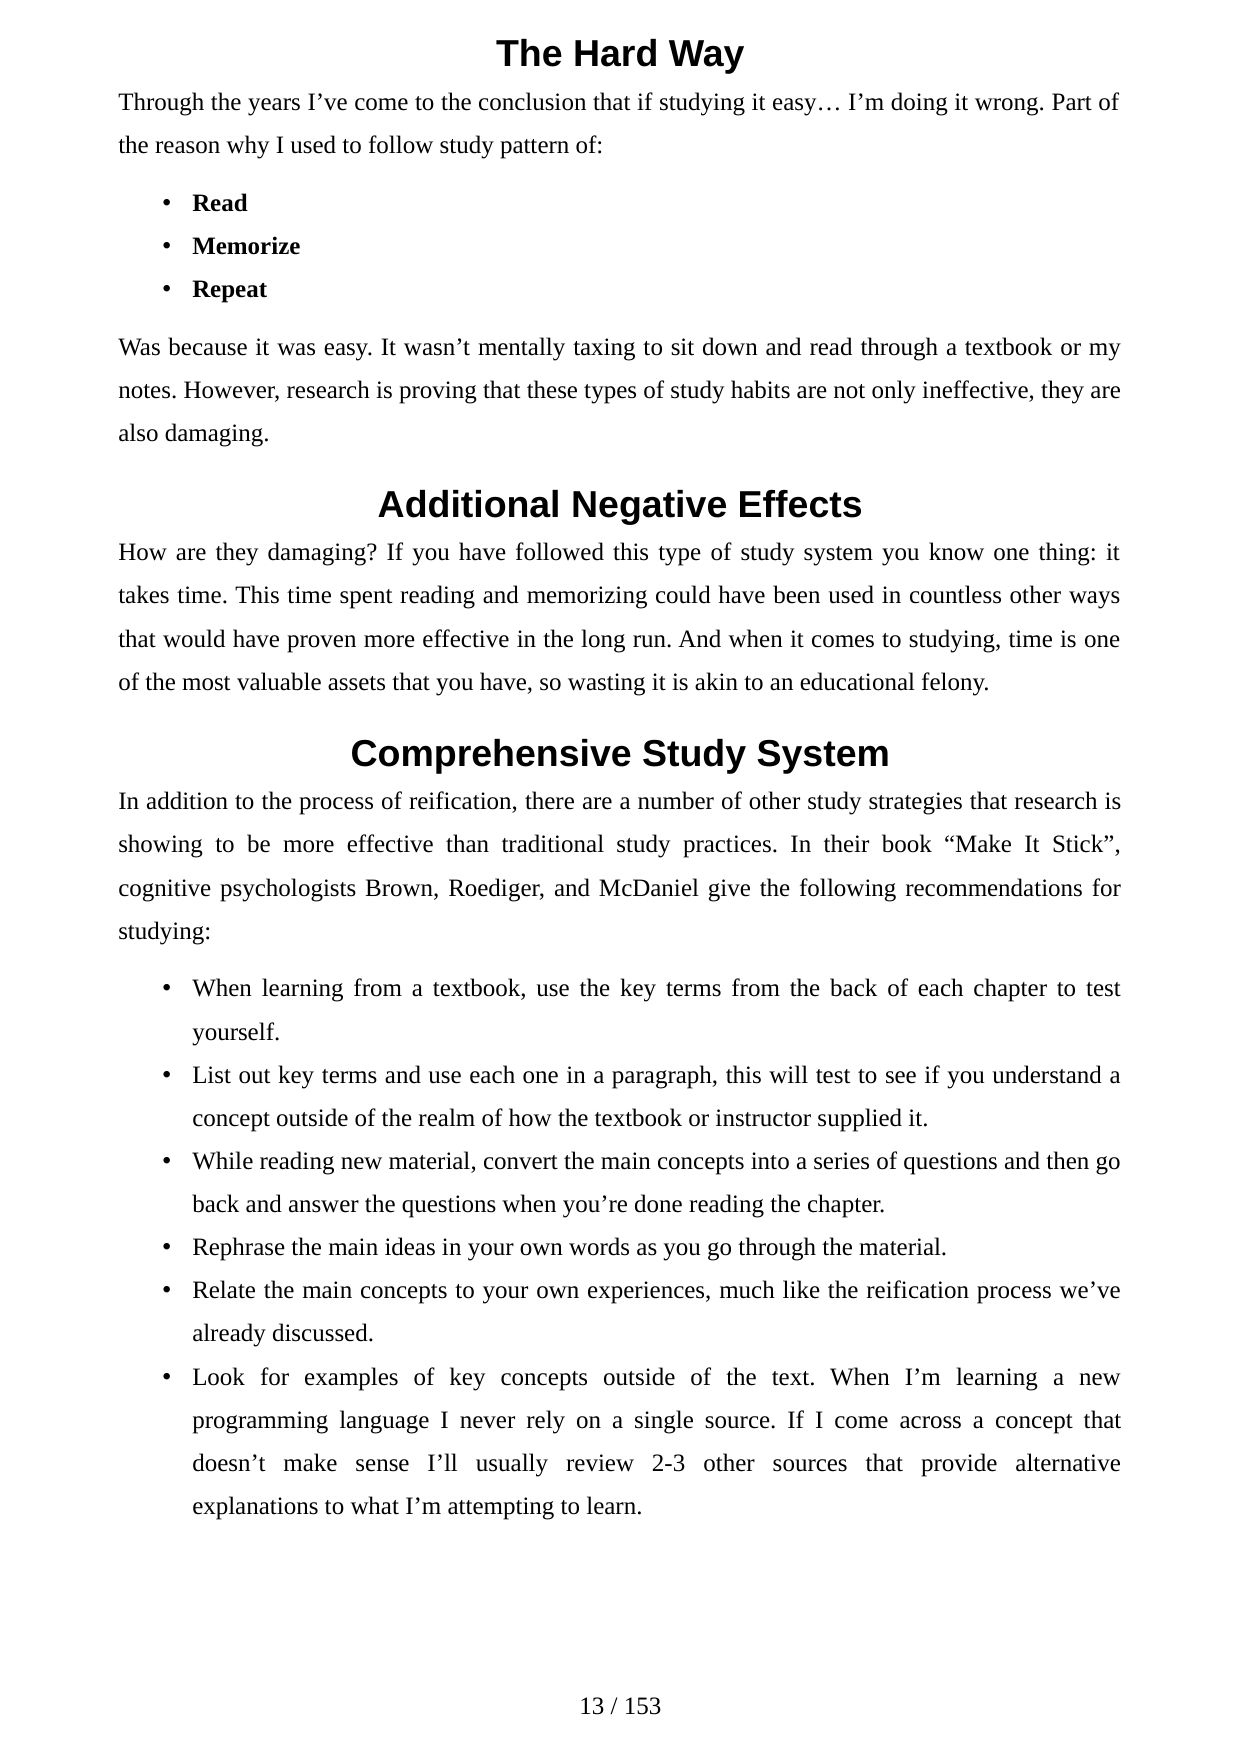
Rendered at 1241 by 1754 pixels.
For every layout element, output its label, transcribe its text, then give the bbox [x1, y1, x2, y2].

list Rephrase the main ideas in your own words as you go through the material. [162, 1232, 1122, 1261]
text Through the years I’ve come to the conclusion that if studying it easy… I’m doing it wrong. Part of the reason why I used to follow study pattern of: [118, 87, 1122, 159]
list Repeat [162, 274, 1122, 303]
text Was because it was easy. It wasn’t mentally taxing to sit down and read through a textbook or my notes. However, research is proving that these types of study habits are not only ineffective, they are also damaging. [118, 332, 1122, 447]
text In addition to the process of reification, there are a number of other study strategies that research is showing to be more effective than traditional study practices. In their book “Make It Stick”, cognitive psychologists Brown, Roediger, and McDaniel give the following recommendations for studying: [118, 786, 1122, 944]
text How are they damaging? If you have followed this type of study system you know one thing: it takes time. This time spent reading and memorizing could have been used in countless other ways that would have proven more effective in the long run. And when it comes to studying, time is one of the most valuable assets that you have, so wasting it is akin to an educational felony. [118, 537, 1122, 696]
list While reading new material, convert the main concepts into a series of questions and then go back and answer the questions when you’re done reading the chapter. [162, 1146, 1122, 1218]
list Relate the main concepts to your own experiences, much like the reification process we’ve already discussed. [162, 1275, 1122, 1347]
list Look for examples of key concepts outside of the text. When I’m learning a new programming language I never rely on a single source. If I come across a concept that doesn’t make sense I’ll usually review 2-3 other sources that provide alternative explanations to what I’m attempting to learn. [162, 1362, 1122, 1520]
list Read [162, 188, 1122, 216]
list List out key terms and use each one in a paragraph, this will test to see if you understand a concept outside of the realm of how the textbook or instructor supplied it. [162, 1060, 1122, 1132]
list When learning from a textbook, use the key terms from the back of each chapter to test yourself. [162, 973, 1122, 1045]
subtitle The Hard Way [118, 31, 1122, 74]
subtitle Additional Negative Effects [118, 482, 1122, 525]
subtitle Comprehensive Study System [118, 731, 1122, 774]
list Memorize [162, 231, 1122, 259]
